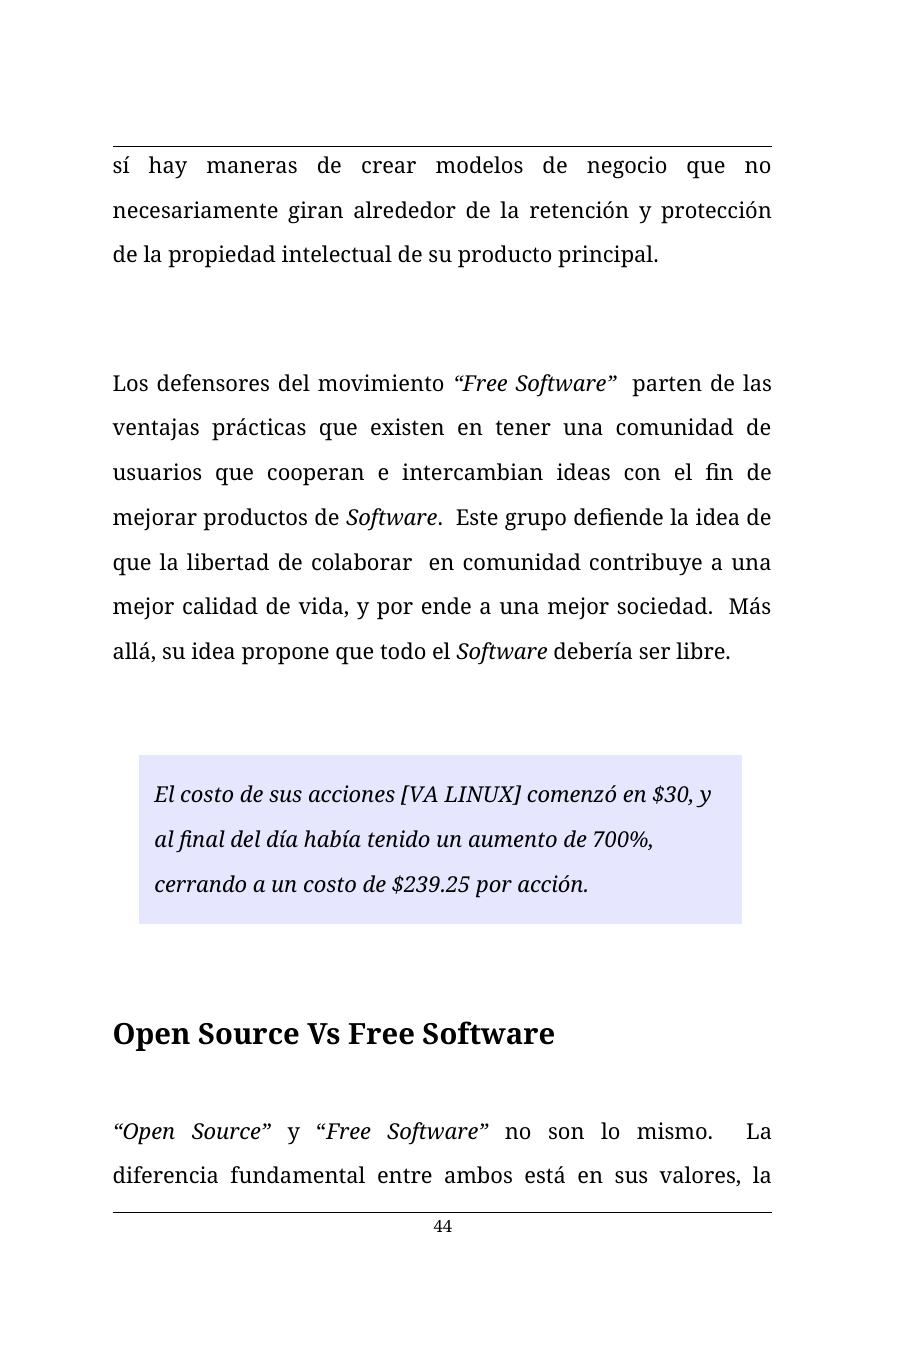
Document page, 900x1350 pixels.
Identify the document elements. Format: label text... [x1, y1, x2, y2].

text Los defensores del movimiento “Free Software” parten de las ventajas prácticas que existen en tener una comunidad de usuarios que cooperan e intercambian ideas con el fin de mejorar productos de Software. Este grupo defiende la idea de que la libertad de colaborar en comunidad contribuye a una mejor calidad de vida, y por ende a una mejor sociedad. Más allá, su idea propone que todo el Software debería ser libre. [112, 368, 772, 666]
subtitle Open Source Vs Free Software [112, 1013, 772, 1053]
table_header El costo de sus acciones [VA LINUX] comenzó en $30, y al final del día había tenido un aumento de 700%, cerrando a un costo de $239.25 por acción. [139, 755, 742, 924]
text “Open Source” y “Free Software” no son lo mismo. La diferencia fundamental entre ambos está en sus valores, la [112, 1116, 772, 1190]
text sí hay maneras de crear modelos de negocio que no necesariamente giran alrededor de la retención y protección de la propiedad intelectual de su producto principal. [112, 150, 772, 269]
